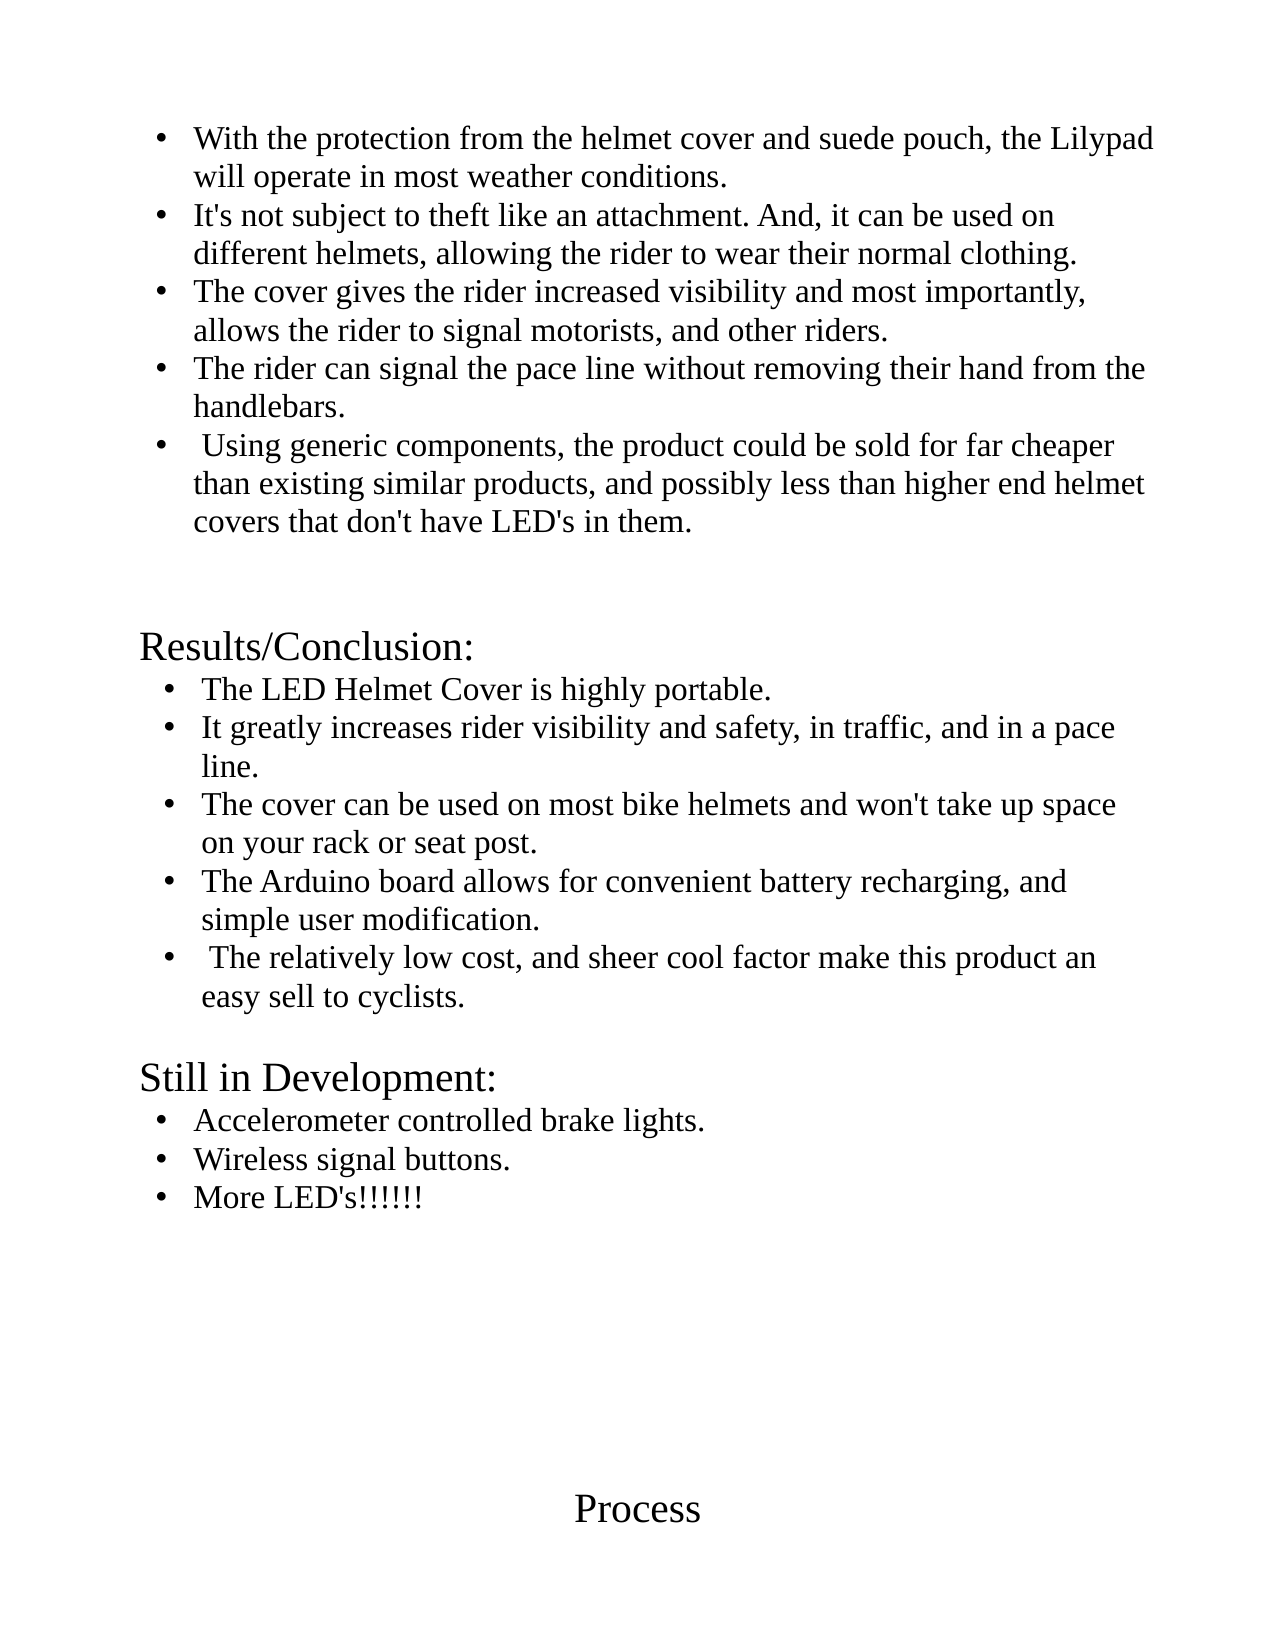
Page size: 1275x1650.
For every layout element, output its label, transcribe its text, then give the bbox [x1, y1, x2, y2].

text Still in Development: [118, 1052, 1157, 1100]
list Using generic components, the product could be sold for far cheaper than existing similar products, and possibly less than higher end helmet covers that don't have LED's in them. [156, 425, 1157, 540]
list The LED Helmet Cover is highly portable. [163, 669, 1157, 707]
list The cover gives the rider increased visibility and most importantly, allows the rider to signal motorists, and other riders. [156, 271, 1157, 348]
list The relatively low cost, and sheer cool factor make this product an easy sell to cyclists. [163, 937, 1157, 1014]
list Accelerometer controlled brake lights. [156, 1100, 1157, 1139]
list The Arduino board allows for convenient battery recharging, and simple user modification. [163, 861, 1157, 937]
list The rider can signal the pace line without removing their hand from the handlebars. [156, 348, 1157, 425]
list The cover can be used on most bike helmets and won't take up space on your rack or seat post. [163, 784, 1157, 861]
list It's not subject to theft like an attachment. And, it can be used on different helmets, allowing the rider to wear their normal clothing. [156, 195, 1157, 271]
text Results/Conclusion: [118, 621, 1157, 669]
list With the protection from the helmet cover and suede pouch, the Lilypad will operate in most weather conditions. [156, 118, 1157, 195]
text Process [118, 1484, 1157, 1532]
list Wireless signal buttons. [156, 1139, 1157, 1177]
list More LED's!!!!!! [156, 1177, 1157, 1215]
list It greatly increases rider visibility and safety, in traffic, and in a pace line. [163, 707, 1157, 784]
